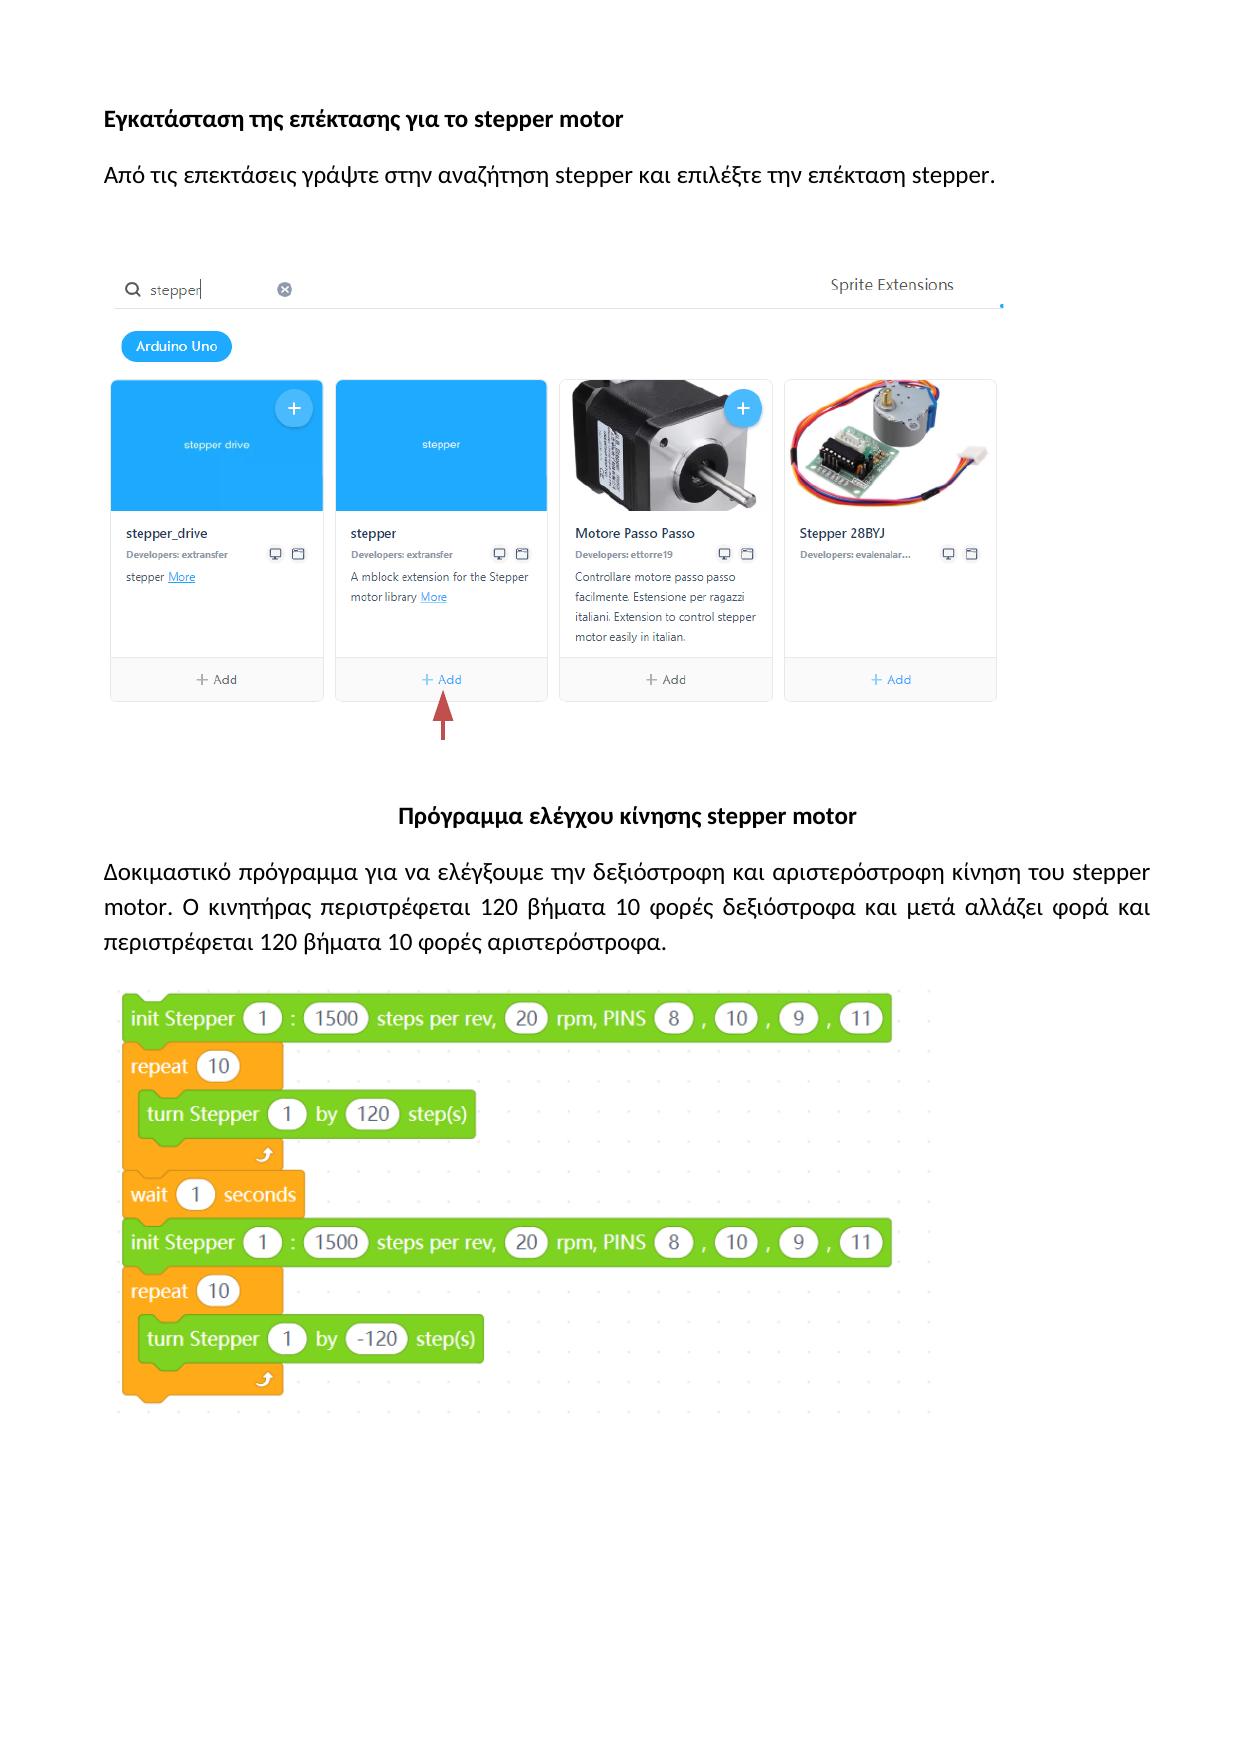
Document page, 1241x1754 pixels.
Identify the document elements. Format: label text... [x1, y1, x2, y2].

text Εγκατάσταση της επέκτασης για το stepper motor [103, 103, 1152, 134]
text Πρόγραμμα ελέγχου κίνησης stepper motor [103, 800, 1152, 831]
text Δοκιμαστικό πρόγραμμα για να ελέγξουμε την δεξιόστροφη και αριστερόστροφη κίνηση του stepper motor. Ο κινητήρας περιστρέφεται 120 βήματα 10 φορές δεξιόστροφα και μετά αλλάζει φορά και περιστρέφεται 120 βήματα 10 φορές αριστερόστροφα. [103, 856, 1152, 957]
text Από τις επεκτάσεις γράψτε στην αναζήτηση stepper και επιλέξτε την επέκταση stepper. [103, 159, 1152, 190]
